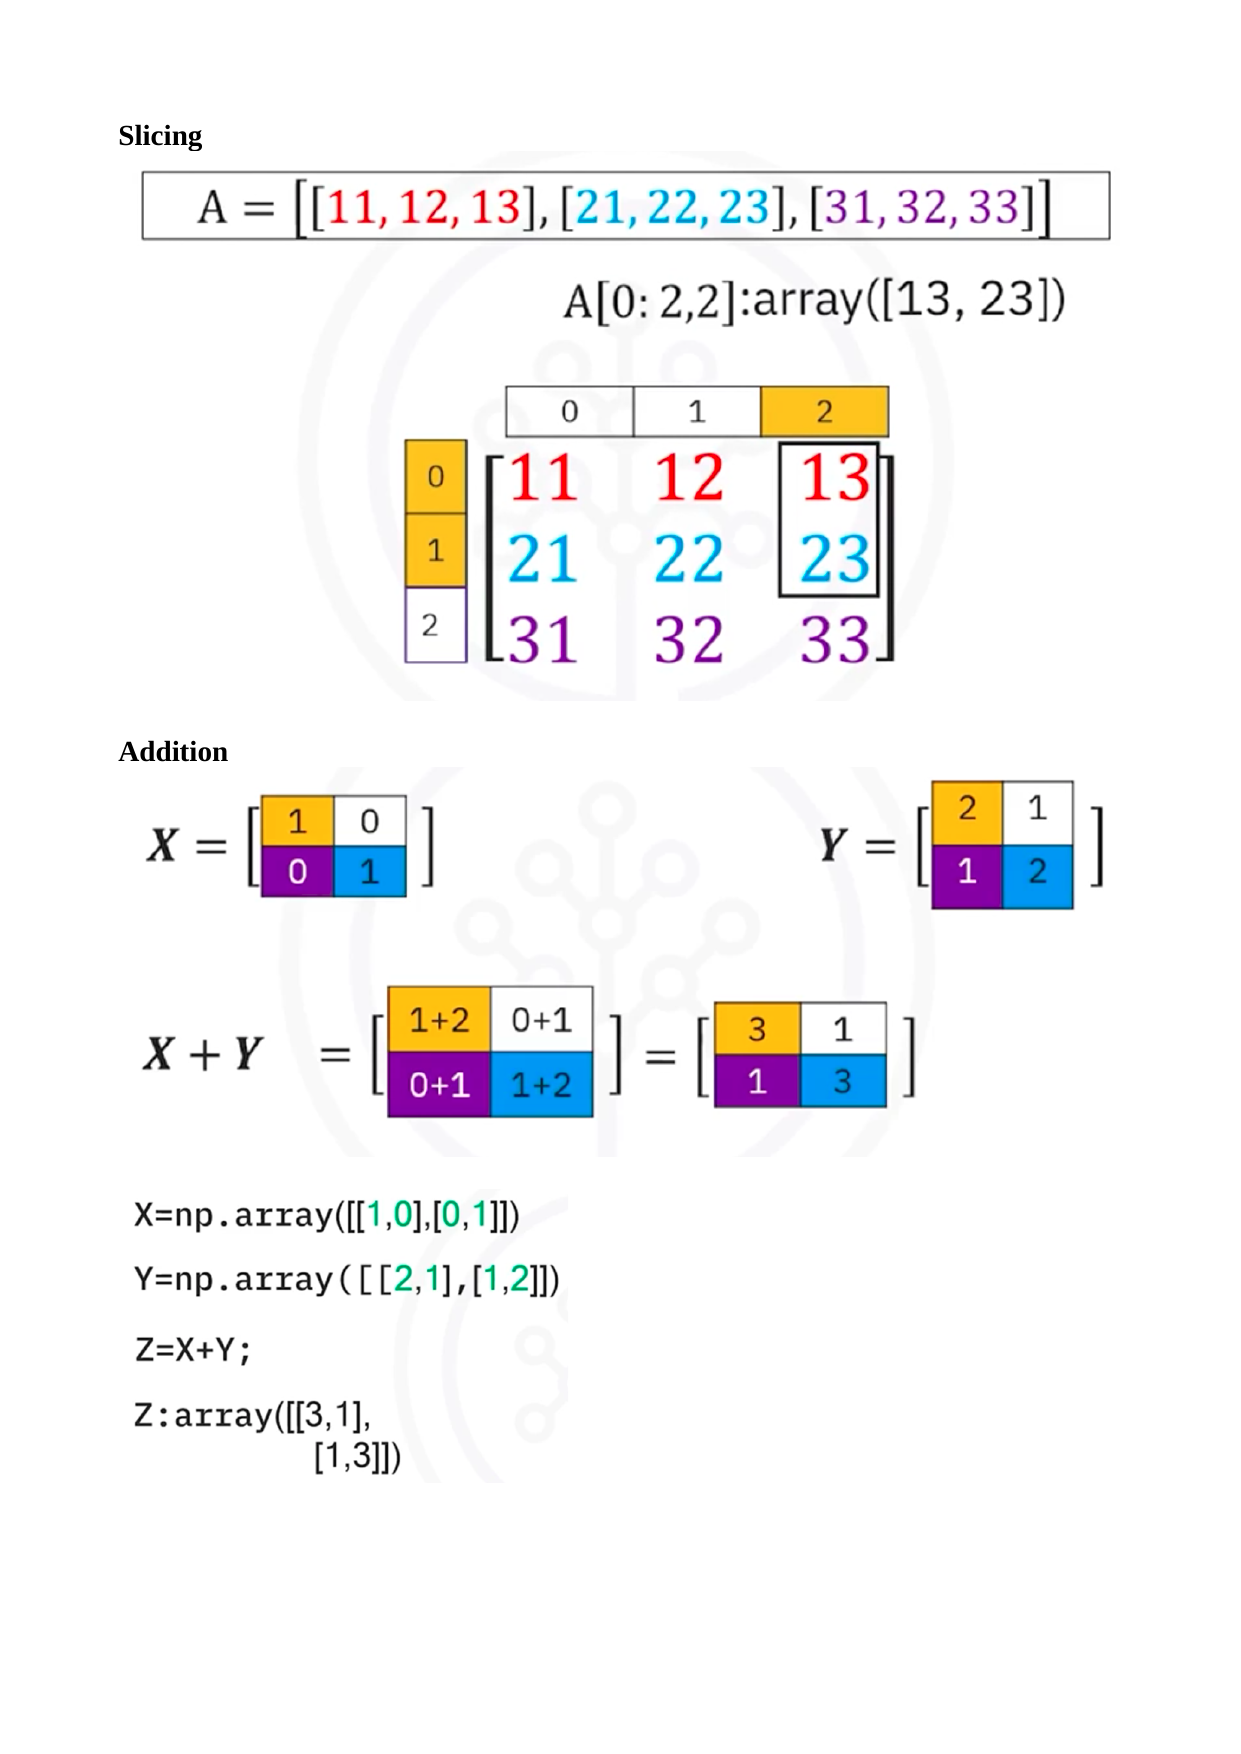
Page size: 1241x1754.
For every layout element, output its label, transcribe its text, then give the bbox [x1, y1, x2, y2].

picture [118, 1189, 569, 1483]
picture [118, 151, 1123, 701]
text Addition [118, 734, 1122, 767]
text Slicing [118, 118, 1122, 151]
picture [118, 767, 1123, 1157]
